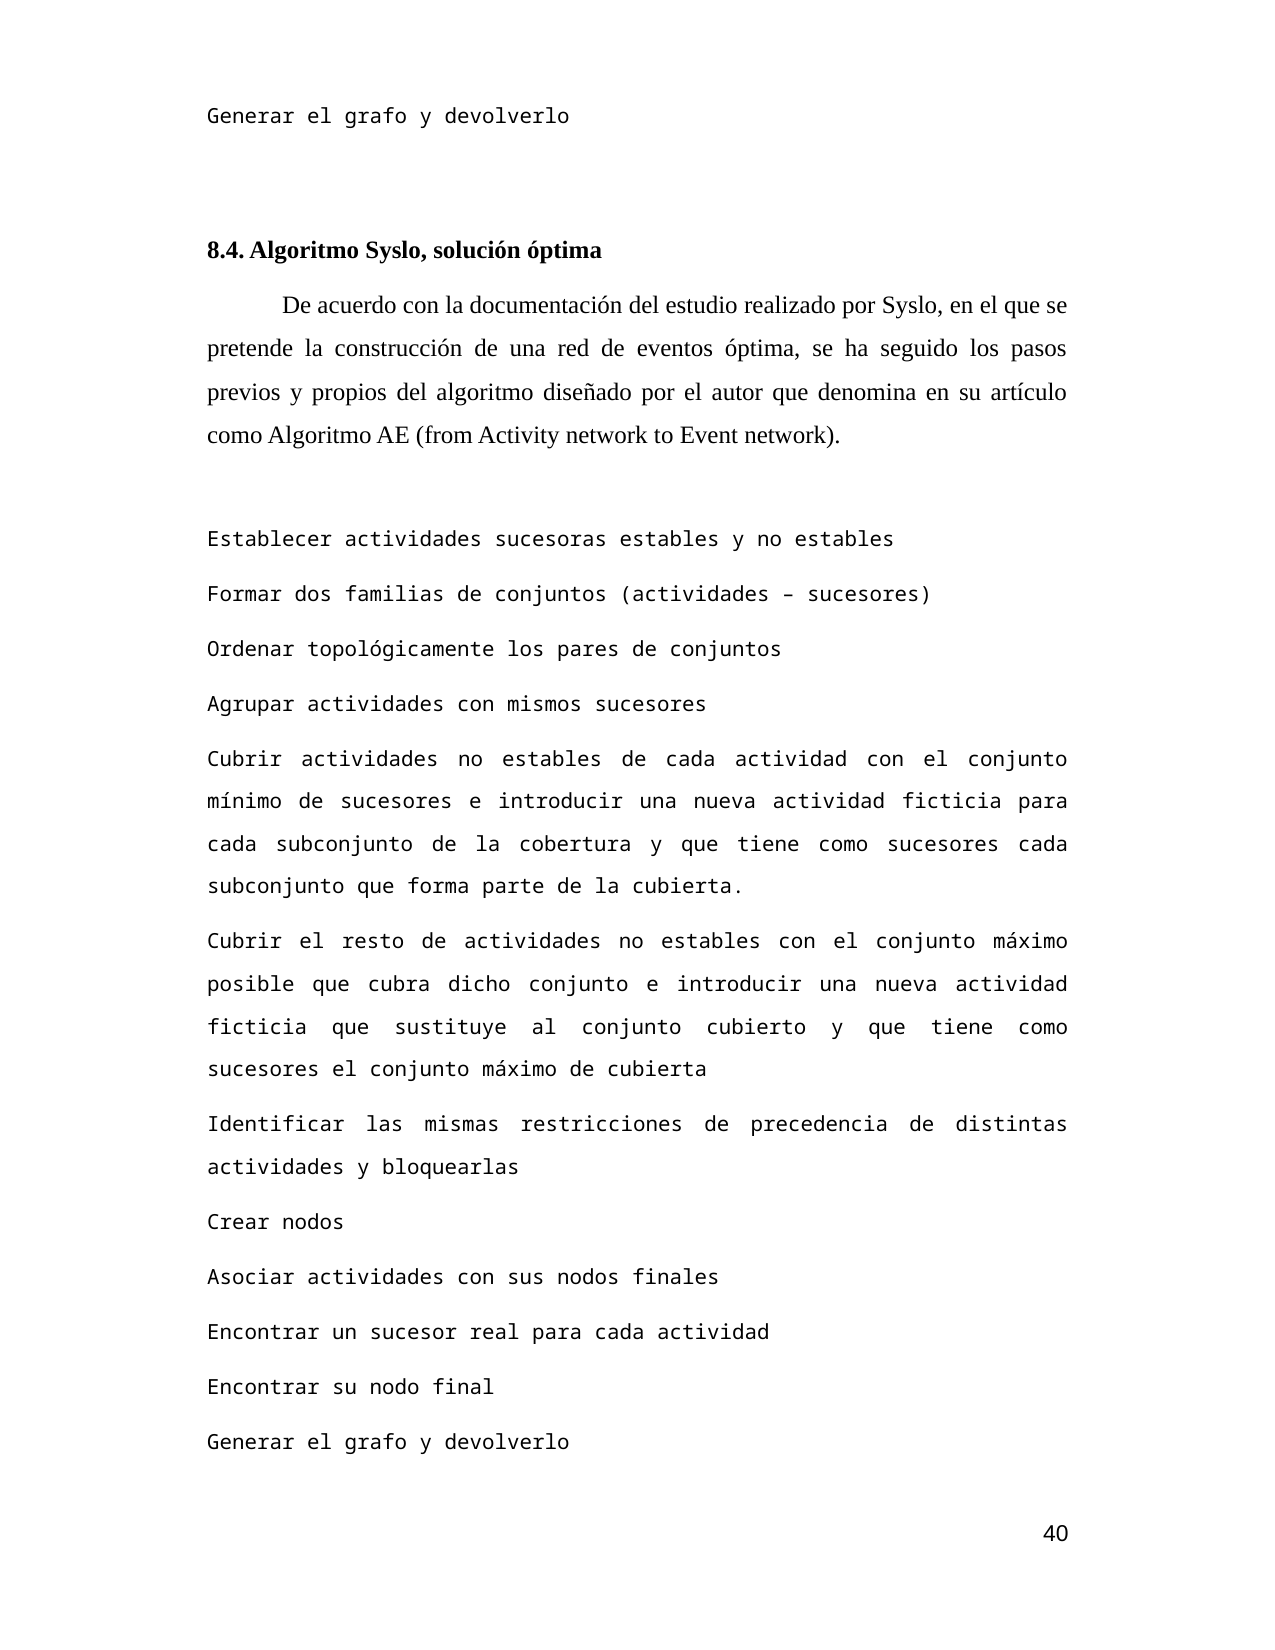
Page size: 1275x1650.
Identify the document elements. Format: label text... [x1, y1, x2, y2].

text Encontrar un sucesor real para cada actividad [207, 1317, 1068, 1346]
text Identificar las mismas restricciones de precedencia de distintas actividades y bloquearlas [207, 1109, 1068, 1180]
text Encontrar su nodo final [207, 1372, 1068, 1401]
text Cubrir el resto de actividades no estables con el conjunto máximo posible que cubra dicho conjunto e introducir una nueva actividad ficticia que sustituye al conjunto cubierto y que tiene como sucesores el conjunto máximo de cubierta [207, 927, 1068, 1083]
text Agrupar actividades con mismos sucesores [207, 689, 1068, 717]
text Generar el grafo y devolverlo [207, 101, 1068, 130]
text 8.4. Algoritmo Syslo, solución óptima [207, 235, 1068, 264]
text Generar el grafo y devolverlo [207, 1427, 1068, 1456]
text Asociar actividades con sus nodos finales [207, 1262, 1068, 1291]
text Crear nodos [207, 1207, 1068, 1235]
text De acuerdo con la documentación del estudio realizado por Syslo, en el que se pretende la construcción de una red de eventos óptima, se ha seguido los pasos previos y propios del algoritmo diseñado por el autor que denomina en su artículo como Algoritmo AE (from Activity network to Event network). [207, 290, 1068, 448]
text Establecer actividades sucesoras estables y no estables [207, 524, 1068, 552]
text Ordenar topológicamente los pares de conjuntos [207, 634, 1068, 662]
text Cubrir actividades no estables de cada actividad con el conjunto mínimo de sucesores e introducir una nueva actividad ficticia para cada subconjunto de la cobertura y que tiene como sucesores cada subconjunto que forma parte de la cubierta. [207, 744, 1068, 900]
text Formar dos familias de conjuntos (actividades – sucesores) [207, 579, 1068, 607]
